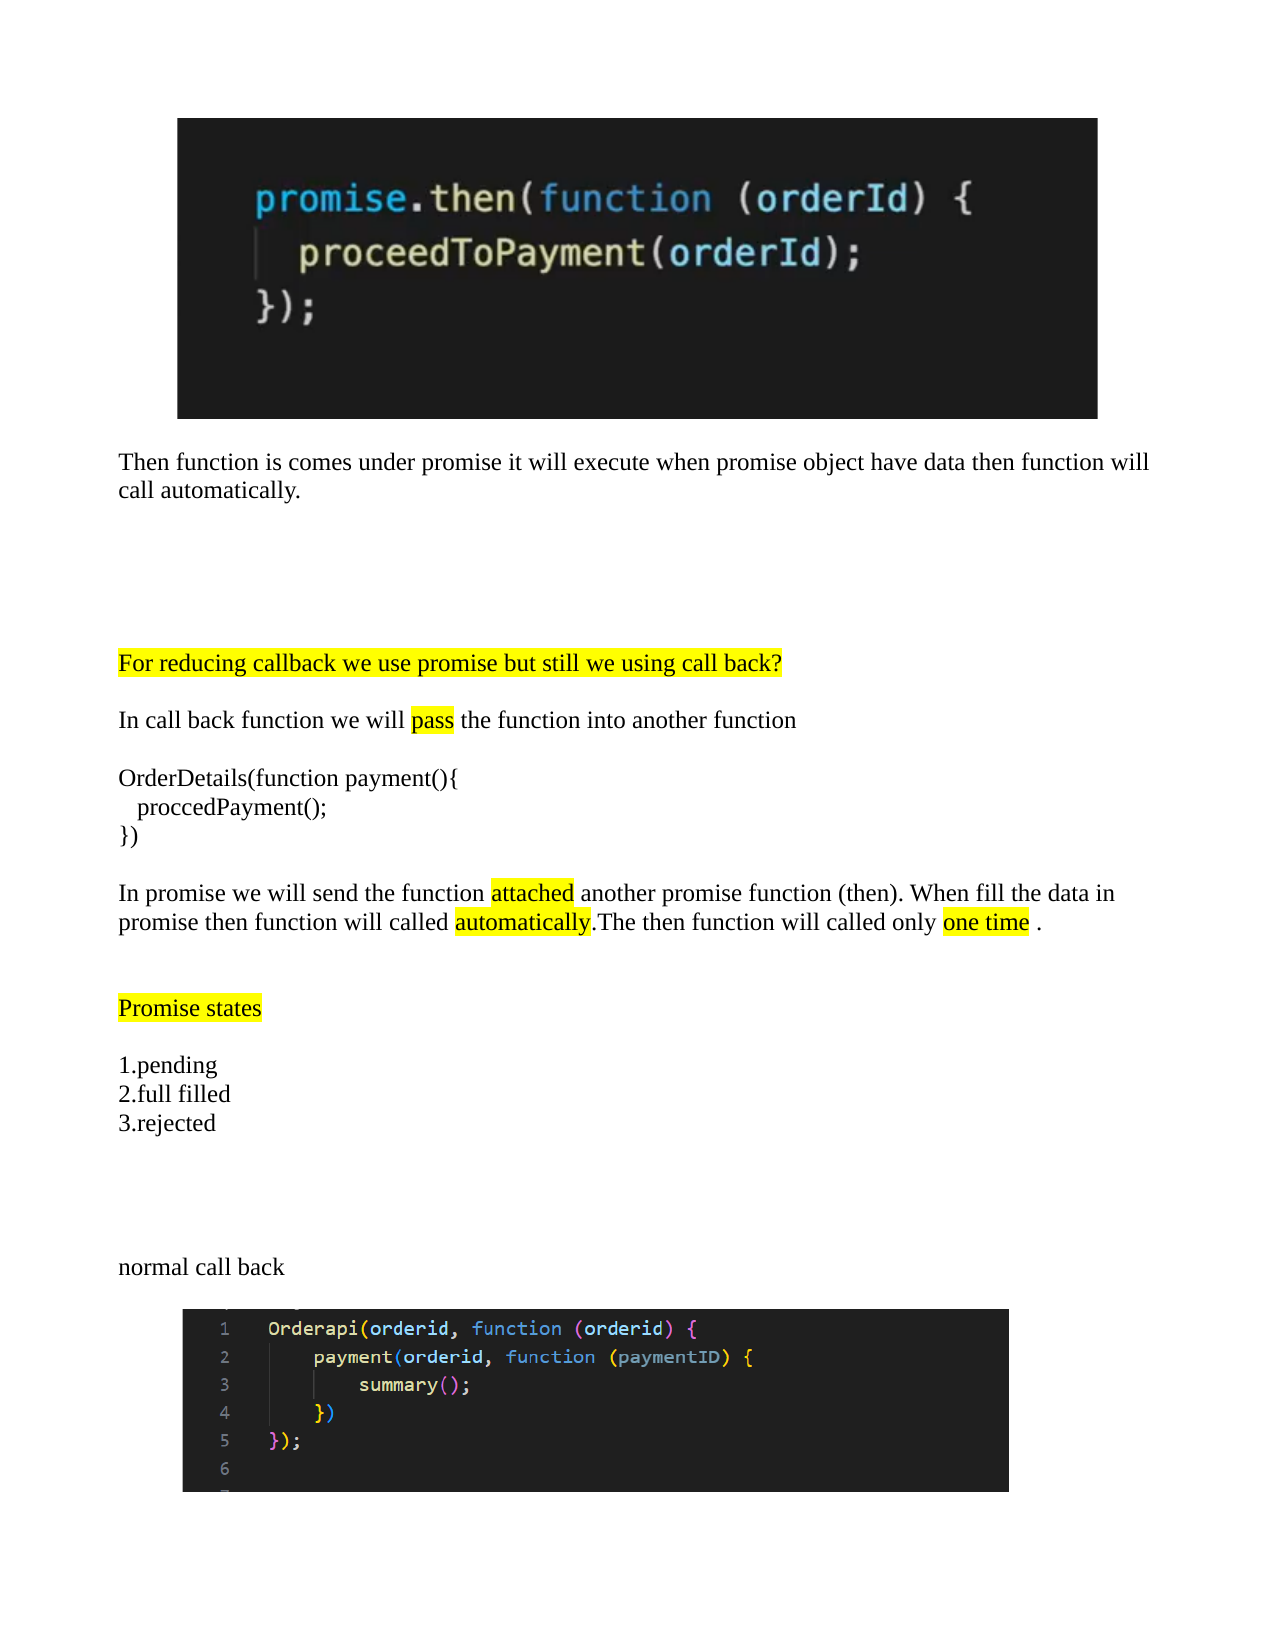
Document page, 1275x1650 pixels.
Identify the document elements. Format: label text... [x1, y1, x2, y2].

text 1.pending [118, 1051, 1157, 1079]
text proccedPayment(); [118, 792, 1157, 821]
picture [177, 118, 1098, 419]
text In promise we will send the function attached another promise function (then). When fill the data in promise then function will called automatically.The then function will called only one time . [118, 878, 1157, 936]
text Then function is comes under promise it will execute when promise object have data then function will call automatically. [118, 118, 1157, 504]
text 3.rejected [118, 1108, 1157, 1137]
text In call back function we will pass the function into another function OrderDetails(function payment(){ [118, 706, 1157, 792]
text normal call back [118, 1252, 1157, 1281]
picture [182, 1309, 1009, 1492]
text }) [118, 821, 1157, 849]
text For reducing callback we use promise but still we using call back? [118, 648, 1157, 677]
text 2.full filled [118, 1079, 1157, 1108]
text Promise states [118, 993, 1157, 1022]
